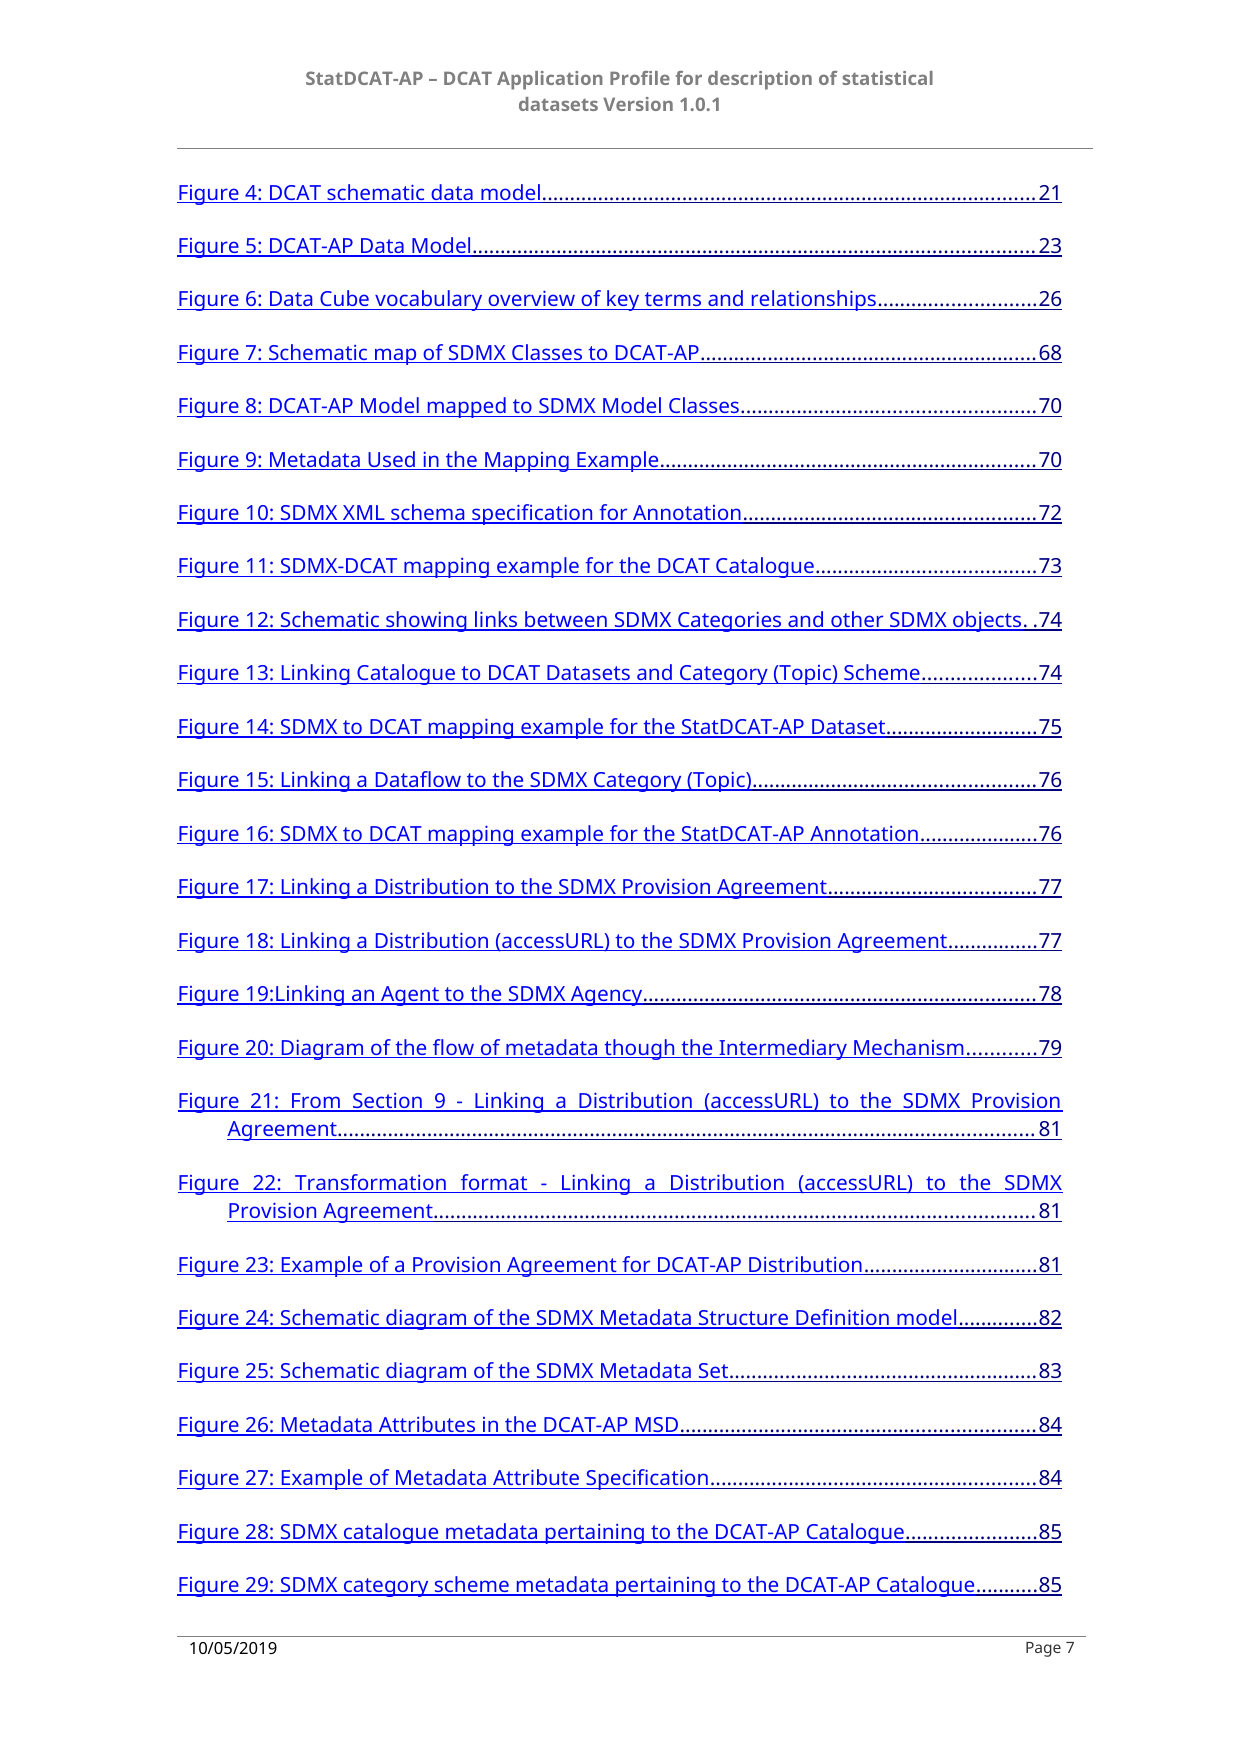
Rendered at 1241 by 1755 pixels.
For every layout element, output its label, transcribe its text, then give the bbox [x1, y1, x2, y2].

text Figure 13: Linking Catalogue to DCAT Datasets and Category (Topic) Scheme 74 [177, 658, 1063, 687]
text Figure 23: Example of a Provision Agreement for DCAT-AP Distribution 81 [177, 1250, 1063, 1278]
text Figure 14: SDMX to DCAT mapping example for the StatDCAT-AP Dataset 75 [177, 712, 1063, 740]
text Figure 6: Data Cube vocabulary overview of key terms and relationships 26 [177, 284, 1063, 313]
text Figure 21: From Section 9 - Linking a Distribution (accessURL) to the SDMX Provision Agreement 81 [177, 1111, 1063, 1143]
text Figure 17: Linking a Distribution to the SDMX Provision Agreement 77 [177, 872, 1063, 901]
text Figure 27: Example of Metadata Attribute Specification 84 [177, 1463, 1063, 1492]
text Figure 19:Linking an Agent to the SDMX Agency 78 [177, 979, 1063, 1008]
text Figure 26: Metadata Attributes in the DCAT-AP MSD 84 [177, 1410, 1063, 1438]
text Figure 12: Schematic showing links between SDMX Categories and other SDMX objects 74 [177, 605, 1063, 633]
text Figure 4: DCAT schematic data model 21 [177, 178, 1063, 206]
text Figure 22: Transformation format - Linking a Distribution (accessURL) to the SDMX Provision Agreement 81 [177, 1168, 1063, 1192]
text Figure 5: DCAT-AP Data Model 23 [177, 231, 1063, 259]
text Figure 16: SDMX to DCAT mapping example for the StatDCAT-AP Annotation 76 [177, 819, 1063, 847]
text Figure 29: SDMX category scheme metadata pertaining to the DCAT-AP Catalogue 85 [177, 1570, 1063, 1599]
text Figure 25: Schematic diagram of the SDMX Metadata Set 83 [177, 1357, 1063, 1385]
text Figure 10: SDMX XML schema specification for Annotation 72 [177, 498, 1063, 527]
text Figure 21: From Section 9 - Linking a Distribution (accessURL) to the SDMX Provision Agreement 81 [177, 1086, 1063, 1110]
text Figure 9: Metadata Used in the Mapping Example 70 [177, 445, 1063, 473]
text Figure 22: Transformation format - Linking a Distribution (accessURL) to the SDMX Provision Agreement 81 [177, 1193, 1063, 1225]
text Figure 24: Schematic diagram of the SDMX Metadata Structure Definition model 82 [177, 1303, 1063, 1332]
text Figure 20: Diagram of the flow of metadata though the Intermediary Mechanism 79 [177, 1033, 1063, 1061]
text Figure 8: DCAT-AP Model mapped to SDMX Model Classes 70 [177, 391, 1063, 420]
text Figure 18: Linking a Distribution (accessURL) to the SDMX Provision Agreement 77 [177, 926, 1063, 954]
text Figure 7: Schematic map of SDMX Classes to DCAT-AP 68 [177, 338, 1063, 366]
text Figure 28: SDMX catalogue metadata pertaining to the DCAT-AP Catalogue 85 [177, 1517, 1063, 1545]
text Figure 11: SDMX-DCAT mapping example for the DCAT Catalogue 73 [177, 552, 1063, 580]
text Figure 15: Linking a Dataflow to the SDMX Category (Topic) 76 [177, 765, 1063, 794]
